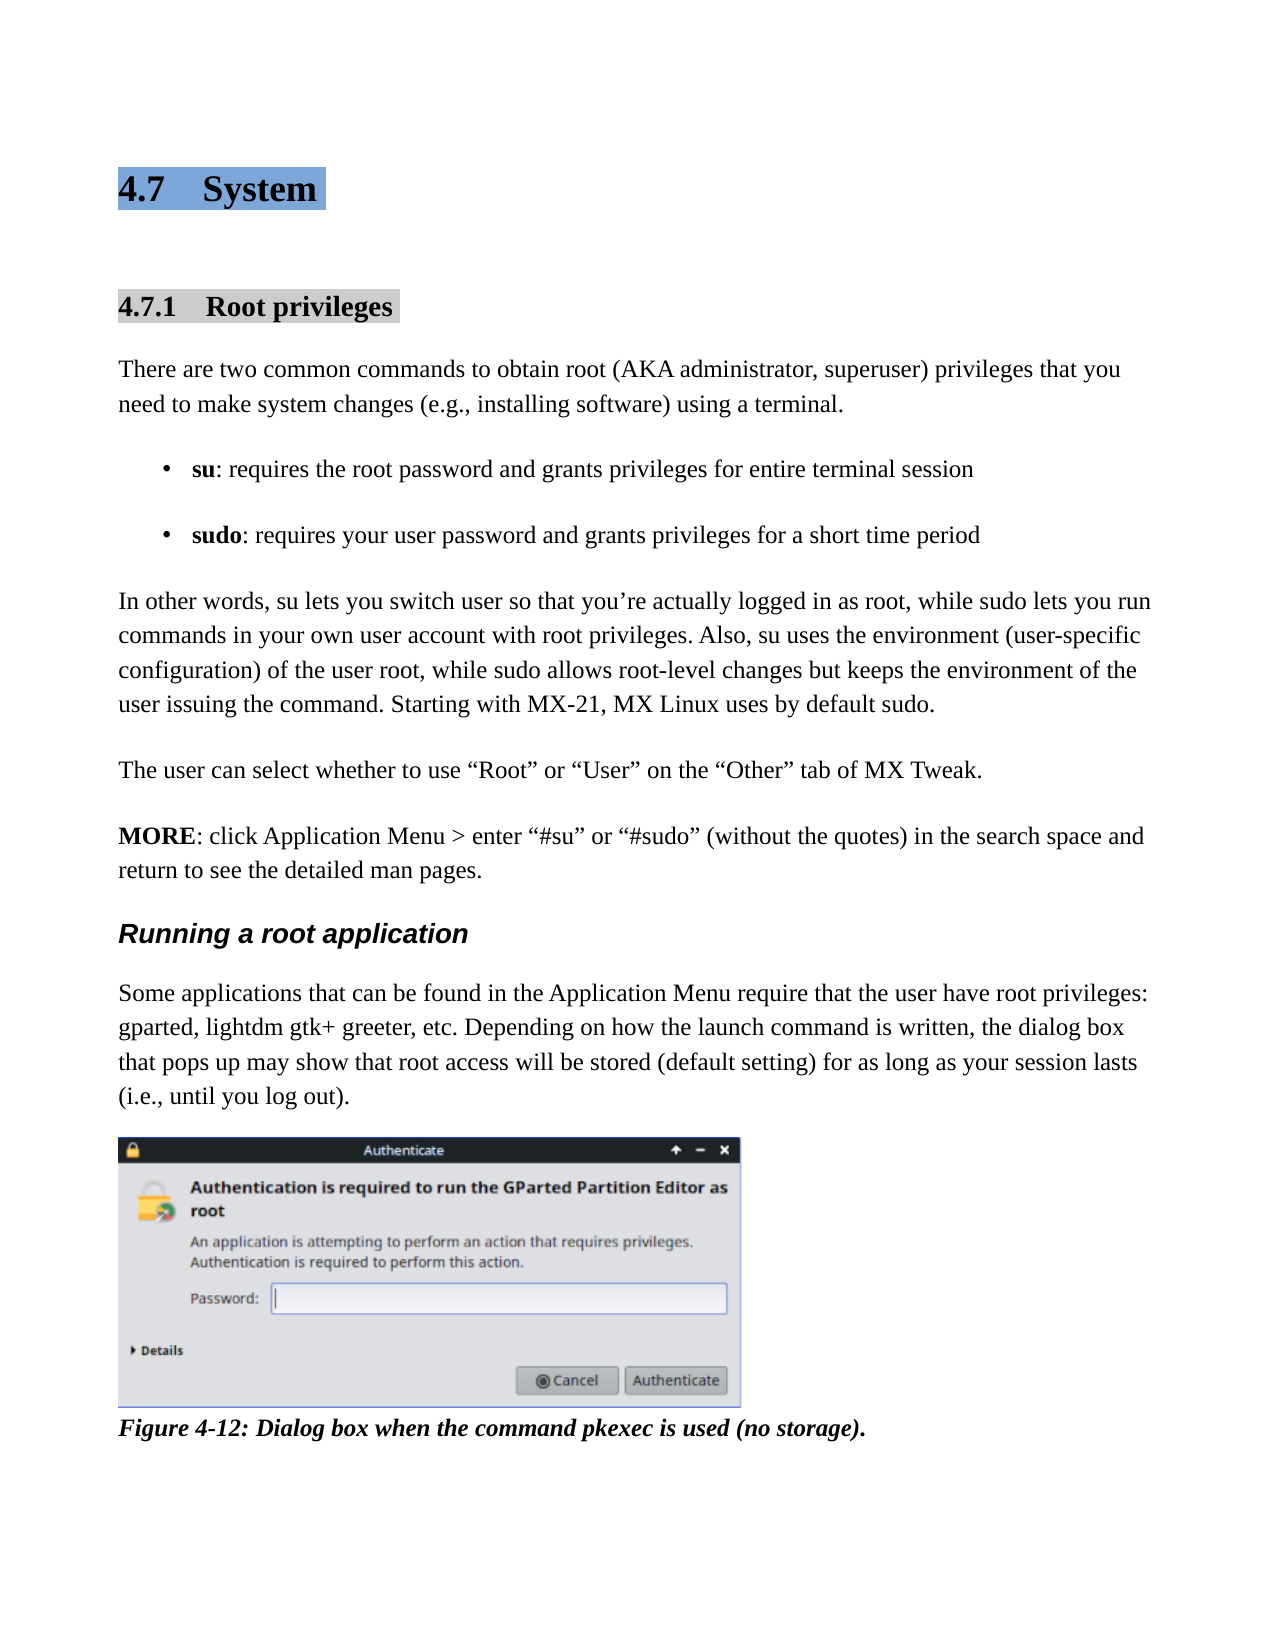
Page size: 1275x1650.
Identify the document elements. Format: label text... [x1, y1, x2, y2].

list sudo: requires your user password and grants privileges for a short time period [162, 520, 1157, 549]
subtitle Running a root application [118, 918, 1157, 950]
picture [118, 1137, 743, 1408]
text MORE: click Application Menu > enter “#su” or “#sudo” (without the quotes) in the search space and return to see the detailed man pages. [118, 821, 1157, 884]
subtitle 4.7.1 Root privileges [400, 289, 1157, 323]
text Some applications that can be found in the Application Menu require that the user have root privileges: gparted, lightdm gtk+ greeter, etc. Depending on how the launch command is written, the dialog box that pops up may show that root access will be stored (default setting) for as long as your session lasts (i.e., until you log out). [118, 978, 1157, 1110]
subtitle 4.7 System [326, 167, 1157, 210]
list su: requires the root password and grants privileges for entire terminal session [162, 454, 1157, 483]
text There are two common commands to obtain root (AKA administrator, superuser) privileges that you need to make system changes (e.g., installing software) using a terminal. [118, 354, 1157, 417]
text In other words, su lets you switch user so that you’re actually logged in as root, while sudo lets you run commands in your own user account with root privileges. Also, su uses the environment (user-specific configuration) of the user root, while sudo allows root-level changes but keeps the environment of the user issuing the command. Starting with MX-21, MX Linux uses by default sudo. [118, 586, 1157, 718]
text Figure 4-12: Dialog box when the command pkexec is used (no storage). [118, 1147, 1157, 1442]
text The user can select whether to use “Root” or “User” on the “Other” tab of MX Tweak. [118, 755, 1157, 784]
